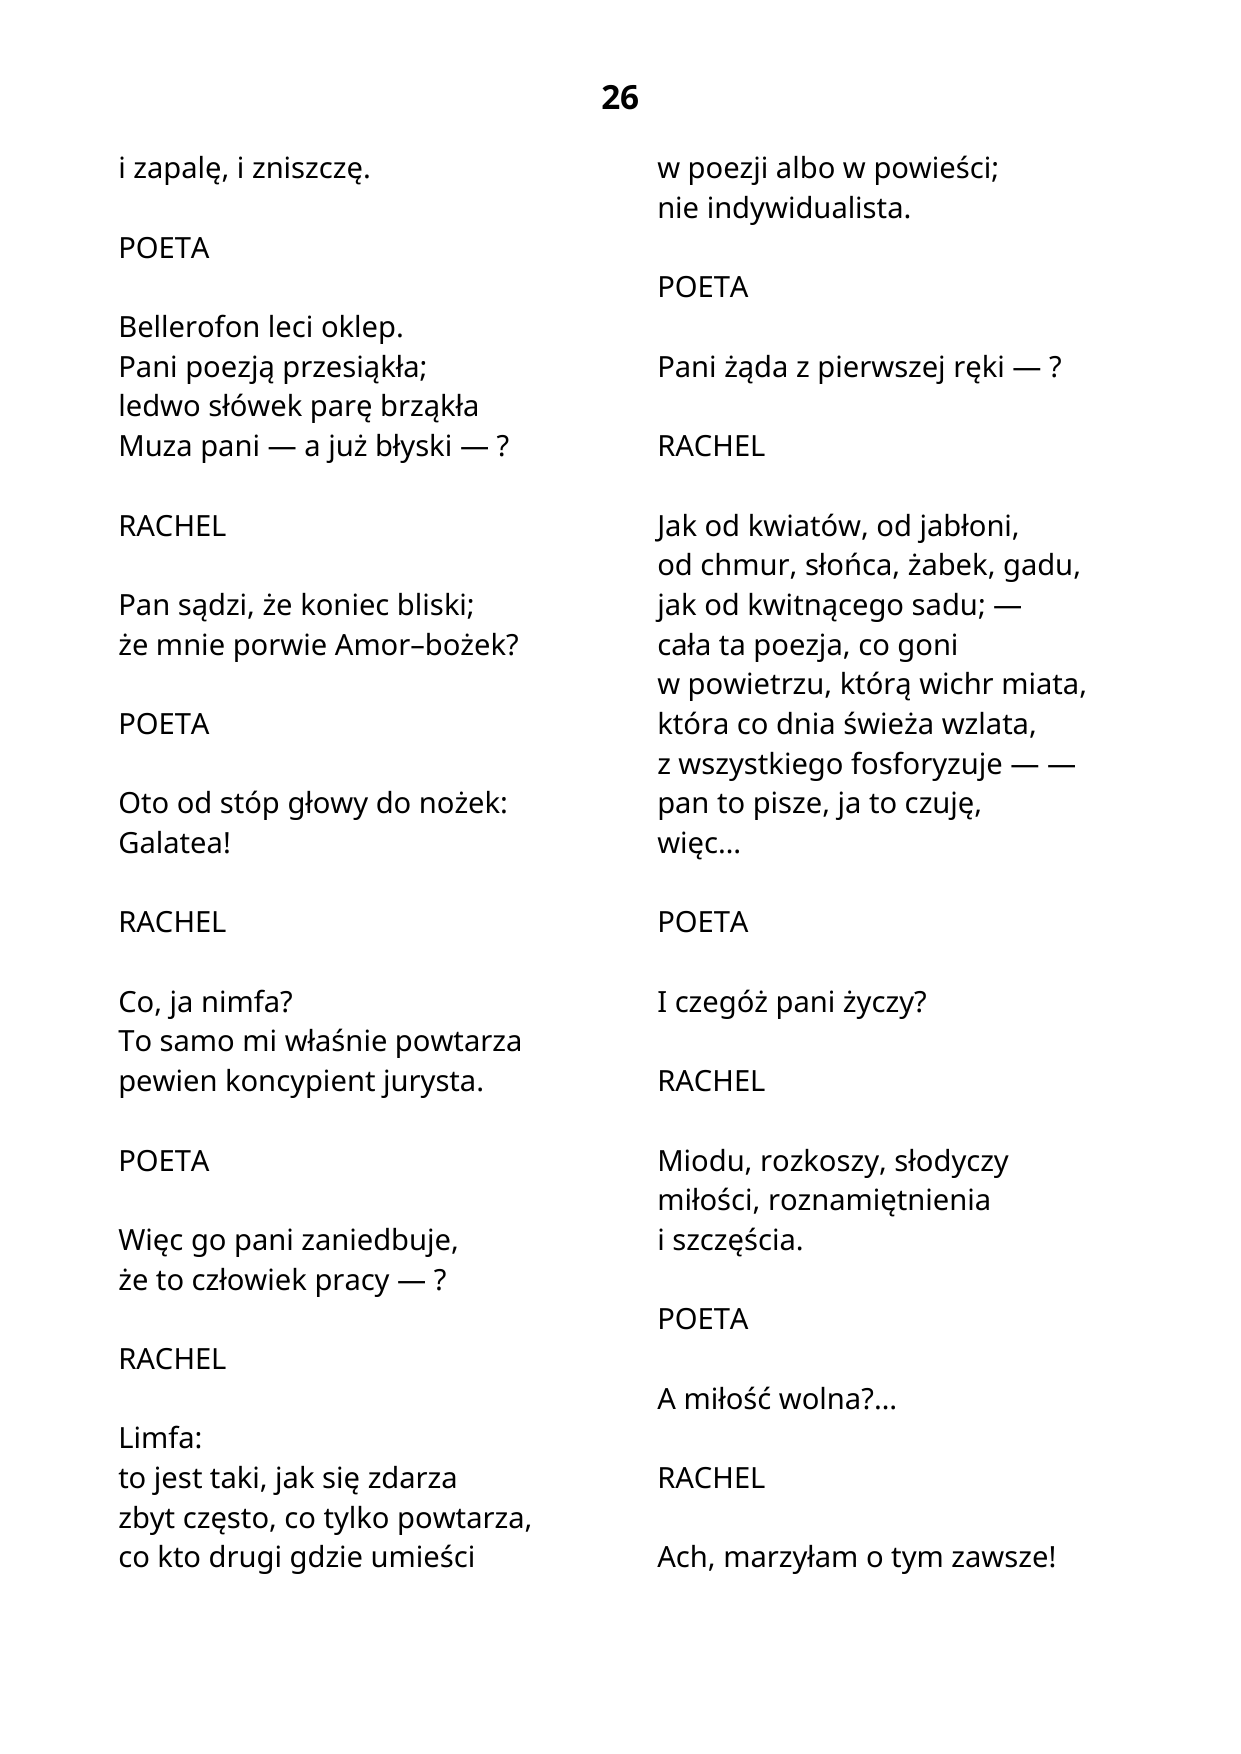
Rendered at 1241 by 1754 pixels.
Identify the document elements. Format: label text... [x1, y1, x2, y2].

text POETA [118, 227, 583, 267]
text i szczęścia. [657, 1219, 1122, 1259]
text co kto drugi gdzie umieści [118, 1537, 583, 1576]
text że mnie porwie Amor–bożek? [118, 624, 583, 663]
text nie indywidualista. [657, 187, 1122, 227]
text że to człowiek pracy — ? [118, 1259, 583, 1298]
text w poezji albo w powieści; [657, 148, 1122, 187]
text RACHEL [657, 1060, 1122, 1100]
text RACHEL [118, 902, 583, 941]
text Więc go pani zaniedbuje, [118, 1219, 583, 1259]
text Miodu, rozkoszy, słodyczy [657, 1140, 1122, 1179]
text od chmur, słońca, żabek, gadu, [657, 544, 1122, 584]
text POETA [657, 902, 1122, 941]
text Co, ja nimfa? [118, 981, 583, 1021]
text RACHEL [118, 505, 583, 544]
text RACHEL [657, 1457, 1122, 1497]
text Ach, marzyłam o tym zawsze! [657, 1537, 1122, 1576]
text To samo mi właśnie powtarza [118, 1021, 583, 1060]
text pewien koncypient jurysta. [118, 1060, 583, 1100]
text I czegóż pani życzy? [657, 981, 1122, 1021]
text RACHEL [118, 1338, 583, 1378]
text Muza pani — a już błyski — ? [118, 425, 583, 465]
text Pani poezją przesiąkła; [118, 346, 583, 386]
text Pani żąda z pierwszej ręki — ? [657, 346, 1122, 386]
text ledwo słówek parę brząkła [118, 386, 583, 425]
text więc… [657, 822, 1122, 862]
text POETA [118, 703, 583, 743]
text RACHEL [657, 425, 1122, 465]
text A miłość wolna?… [657, 1378, 1122, 1418]
text Oto od stóp głowy do nożek: [118, 783, 583, 822]
text Jak od kwiatów, od jabłoni, [657, 505, 1122, 544]
text to jest taki, jak się zdarza [118, 1457, 583, 1497]
text z wszystkiego fosforyzuje — — [657, 743, 1122, 783]
text POETA [657, 1298, 1122, 1338]
text POETA [657, 267, 1122, 306]
text Pan sądzi, że koniec bliski; [118, 584, 583, 624]
text miłości, roznamiętnienia [657, 1179, 1122, 1219]
text cała ta poezja, co goni [657, 624, 1122, 663]
text w powietrzu, którą wichr miata, [657, 663, 1122, 703]
text Bellerofon leci oklep. [118, 306, 583, 346]
text zbyt często, co tylko powtarza, [118, 1497, 583, 1537]
text Galatea! [118, 822, 583, 862]
text która co dnia świeża wzlata, [657, 703, 1122, 743]
text jak od kwitnącego sadu; — [657, 584, 1122, 624]
text pan to pisze, ja to czuję, [657, 783, 1122, 822]
text i zapalę, i zniszczę. [118, 148, 583, 187]
text POETA [118, 1140, 583, 1179]
text Limfa: [118, 1418, 583, 1457]
